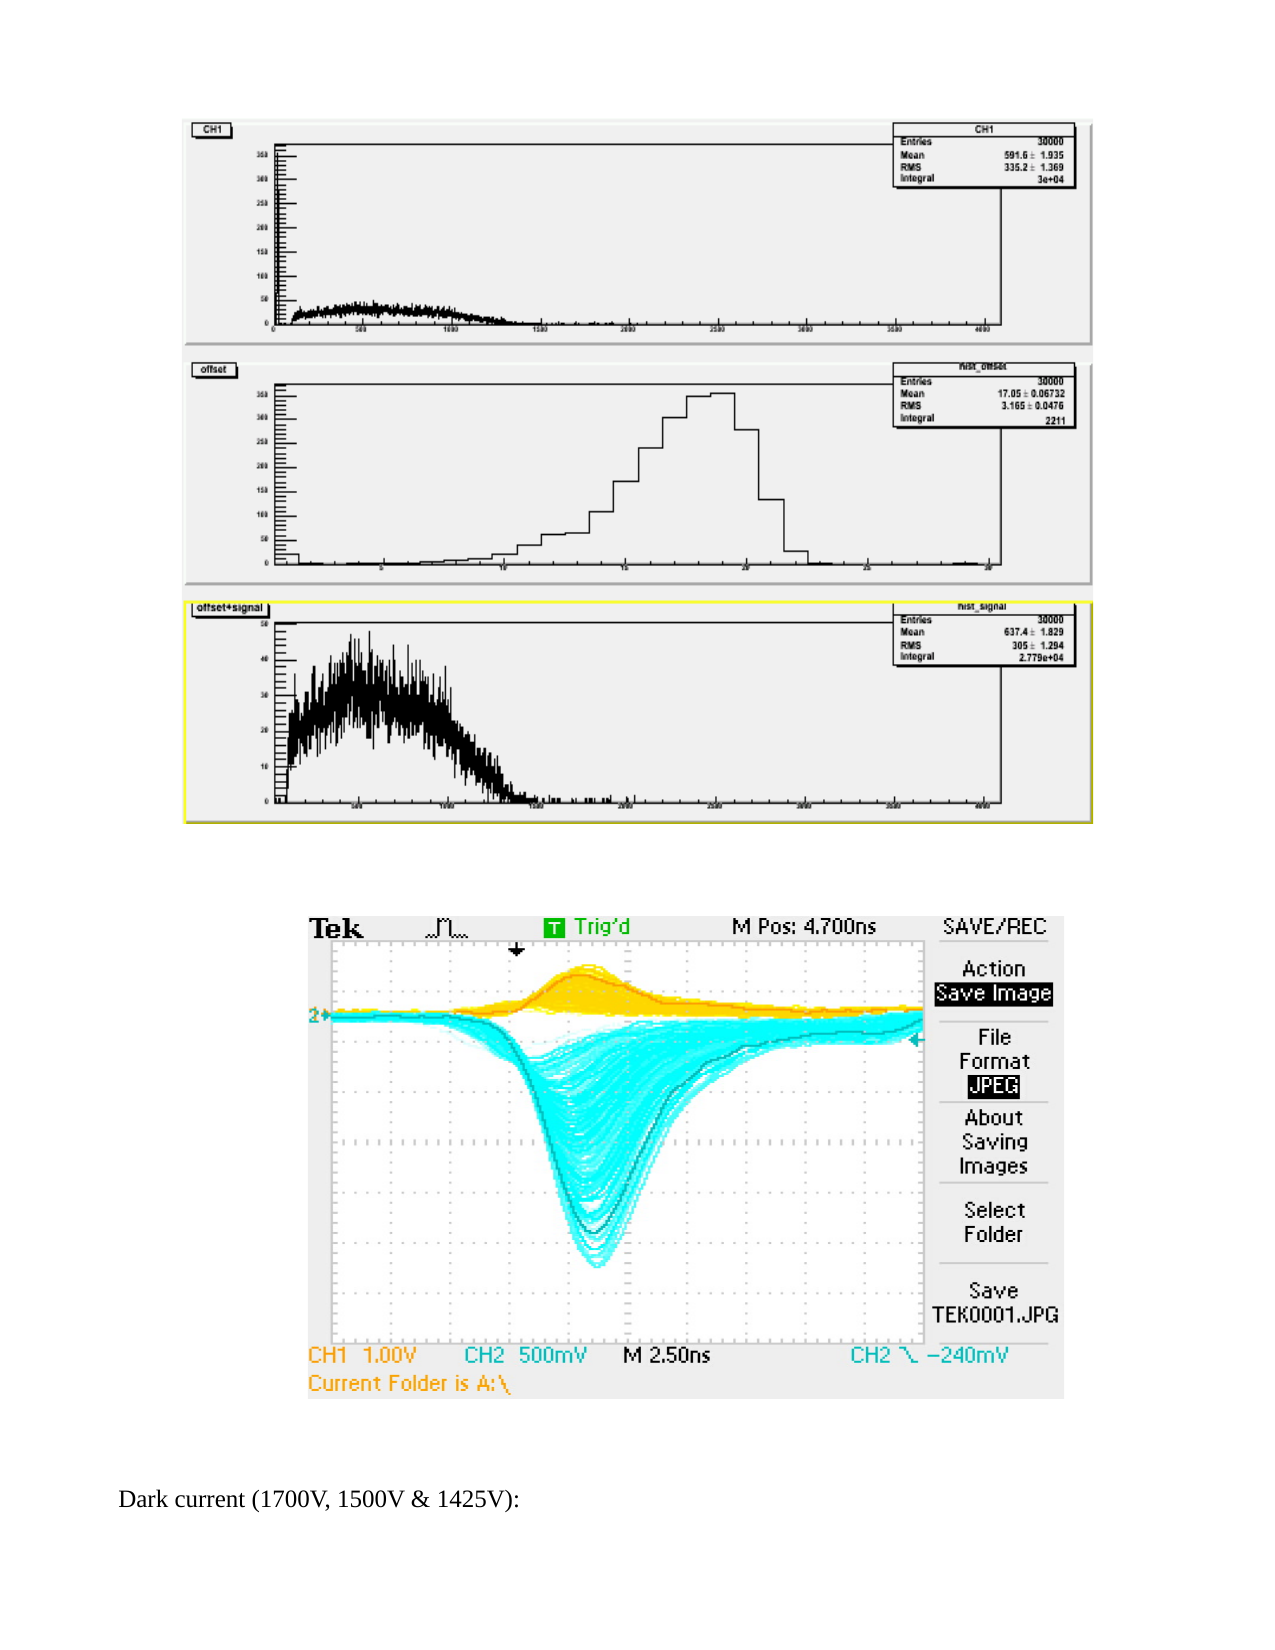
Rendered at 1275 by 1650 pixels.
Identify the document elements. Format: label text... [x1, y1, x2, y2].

picture [307, 916, 1065, 1399]
picture [181, 118, 1094, 824]
text Dark current (1700V, 1500V & 1425V): [118, 1484, 1157, 1513]
